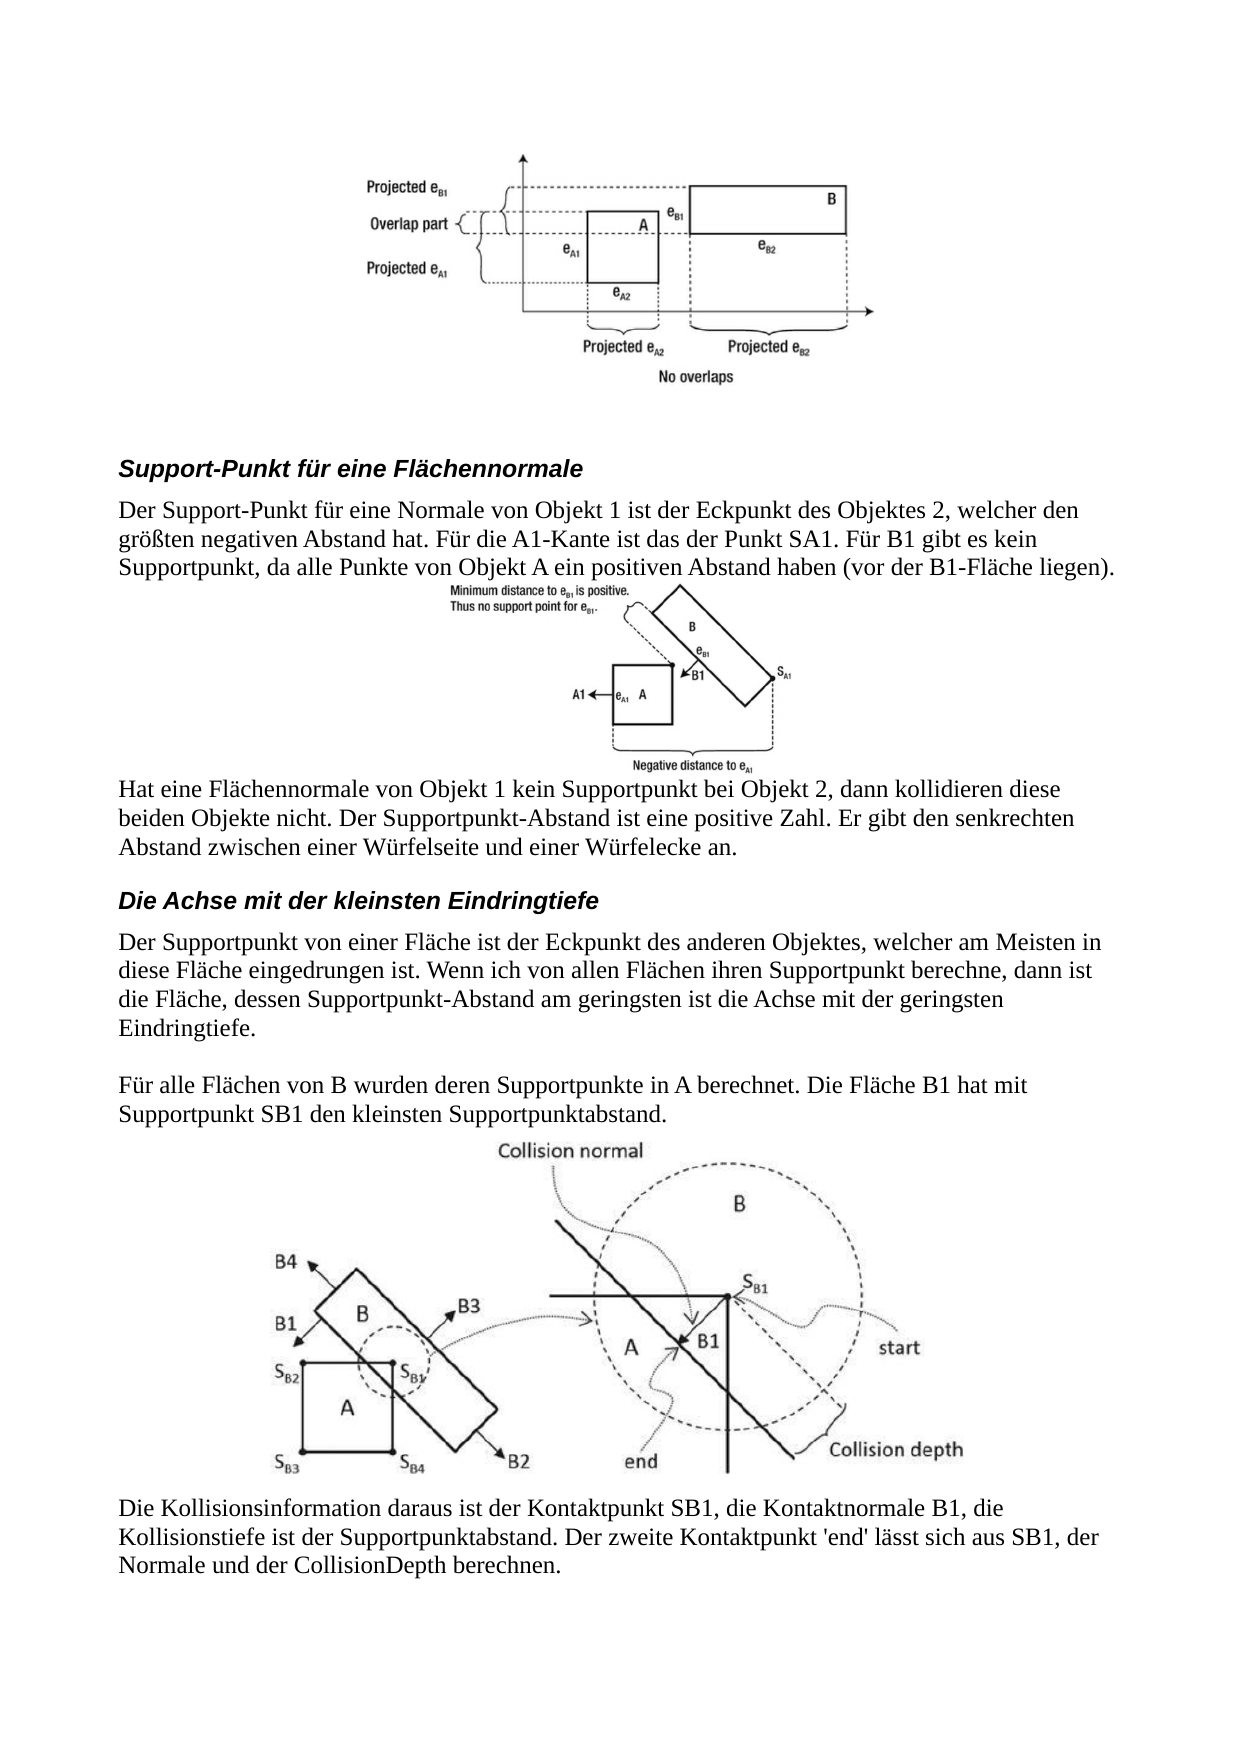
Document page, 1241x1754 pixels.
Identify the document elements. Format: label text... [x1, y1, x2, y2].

subtitle Die Achse mit der kleinsten Eindringtiefe [118, 886, 1122, 914]
picture [446, 581, 794, 775]
text Der Supportpunkt von einer Fläche ist der Eckpunkt des anderen Objektes, welcher am Meisten in diese Fläche eingedrungen ist. Wenn ich von allen Flächen ihren Supportpunkt berechne, dann ist die Fläche, dessen Supportpunkt-Abstand am geringsten ist die Achse mit der geringsten Eindringtiefe. [118, 927, 1122, 1042]
subtitle Support-Punkt für eine Flächennormale [118, 454, 1122, 482]
text Für alle Flächen von B wurden deren Supportpunkte in A berechnet. Die Fläche B1 hat mit Supportpunkt SB1 den kleinsten Supportpunktabstand. [118, 1071, 1122, 1128]
text Der Support-Punkt für eine Normale von Objekt 1 ist der Eckpunkt des Objektes 2, welcher den größten negativen Abstand hat. Für die A1-Kante ist das der Punkt SA1. Für B1 gibt es kein Supportpunkt, da alle Punkte von Objekt A ein positiven Abstand haben (vor der B1-Fläche liegen). [118, 495, 1122, 581]
picture [363, 146, 877, 388]
text Hat eine Flächennormale von Objekt 1 kein Supportpunkt bei Objekt 2, dann kollidieren diese beiden Objekte nicht. Der Supportpunkt-Abstand ist eine positive Zahl. Er gibt den senkrechten Abstand zwischen einer Würfelseite und einer Würfelecke an. [118, 581, 1122, 861]
picture [264, 1128, 976, 1494]
text Die Kollisionsinformation daraus ist der Kontaktpunkt SB1, die Kontaktnormale B1, die Kollisionstiefe ist der Supportpunktabstand. Der zweite Kontaktpunkt 'end' lässt sich aus SB1, der Normale und der CollisionDepth berechnen. [118, 1128, 1122, 1579]
